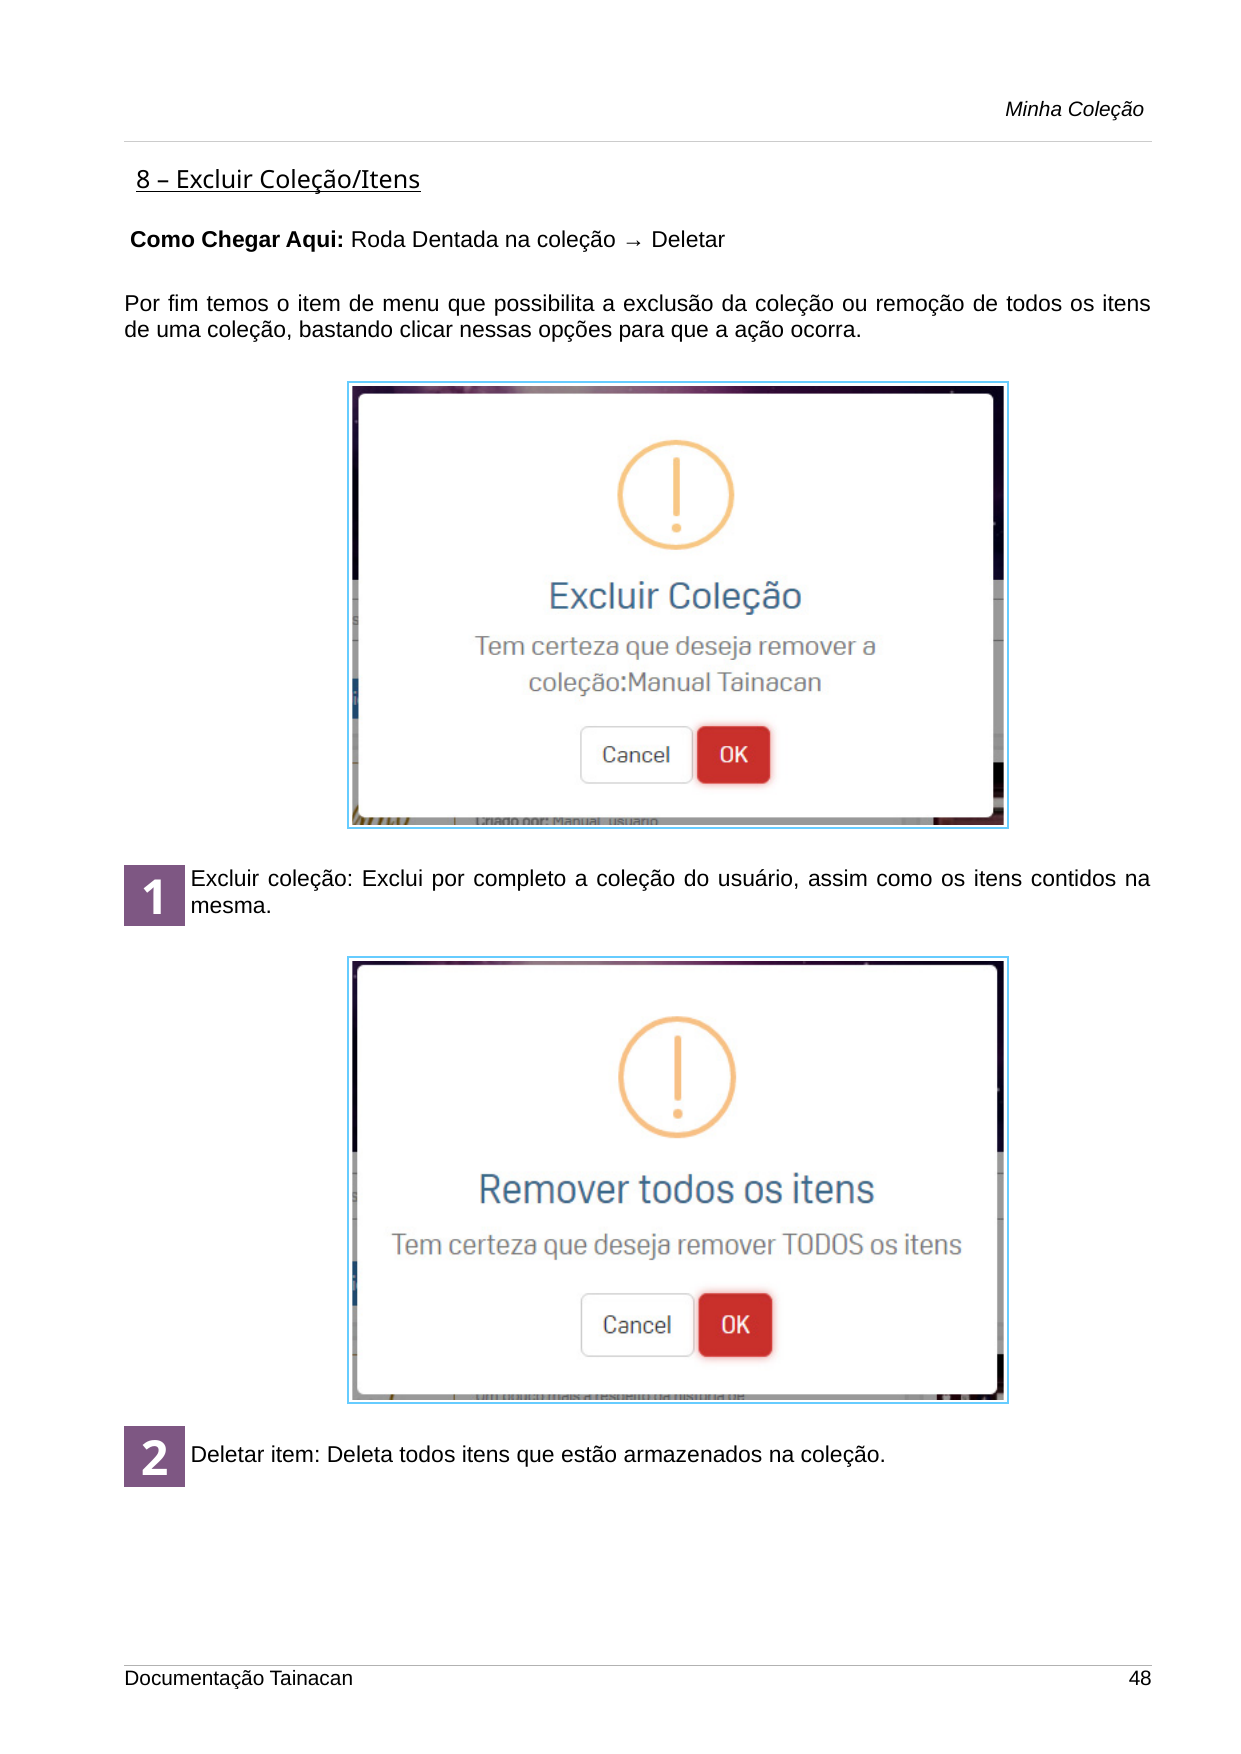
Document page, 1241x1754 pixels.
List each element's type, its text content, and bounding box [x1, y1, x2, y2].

text Como Chegar Aqui: Roda Dentada na coleção → Deletar [130, 226, 1152, 252]
table_header Minha Coleção [124, 91, 1152, 141]
subtitle 8 – Excluir Coleção/Itens [136, 162, 1152, 196]
text Excluir coleção: Exclui por completo a coleção do usuário, assim como os itens contidos na mesma. [185, 865, 1152, 918]
text Por fim temos o item de menu que possibilita a exclusão da coleção ou remoção de todos os itens de uma coleção, bastando clicar nessas opções para que a ação ocorra. [124, 290, 1152, 343]
picture [352, 961, 1004, 1400]
text Deletar item: Deleta todos itens que estão armazenados na coleção. [185, 1441, 1152, 1467]
picture [352, 386, 1004, 825]
